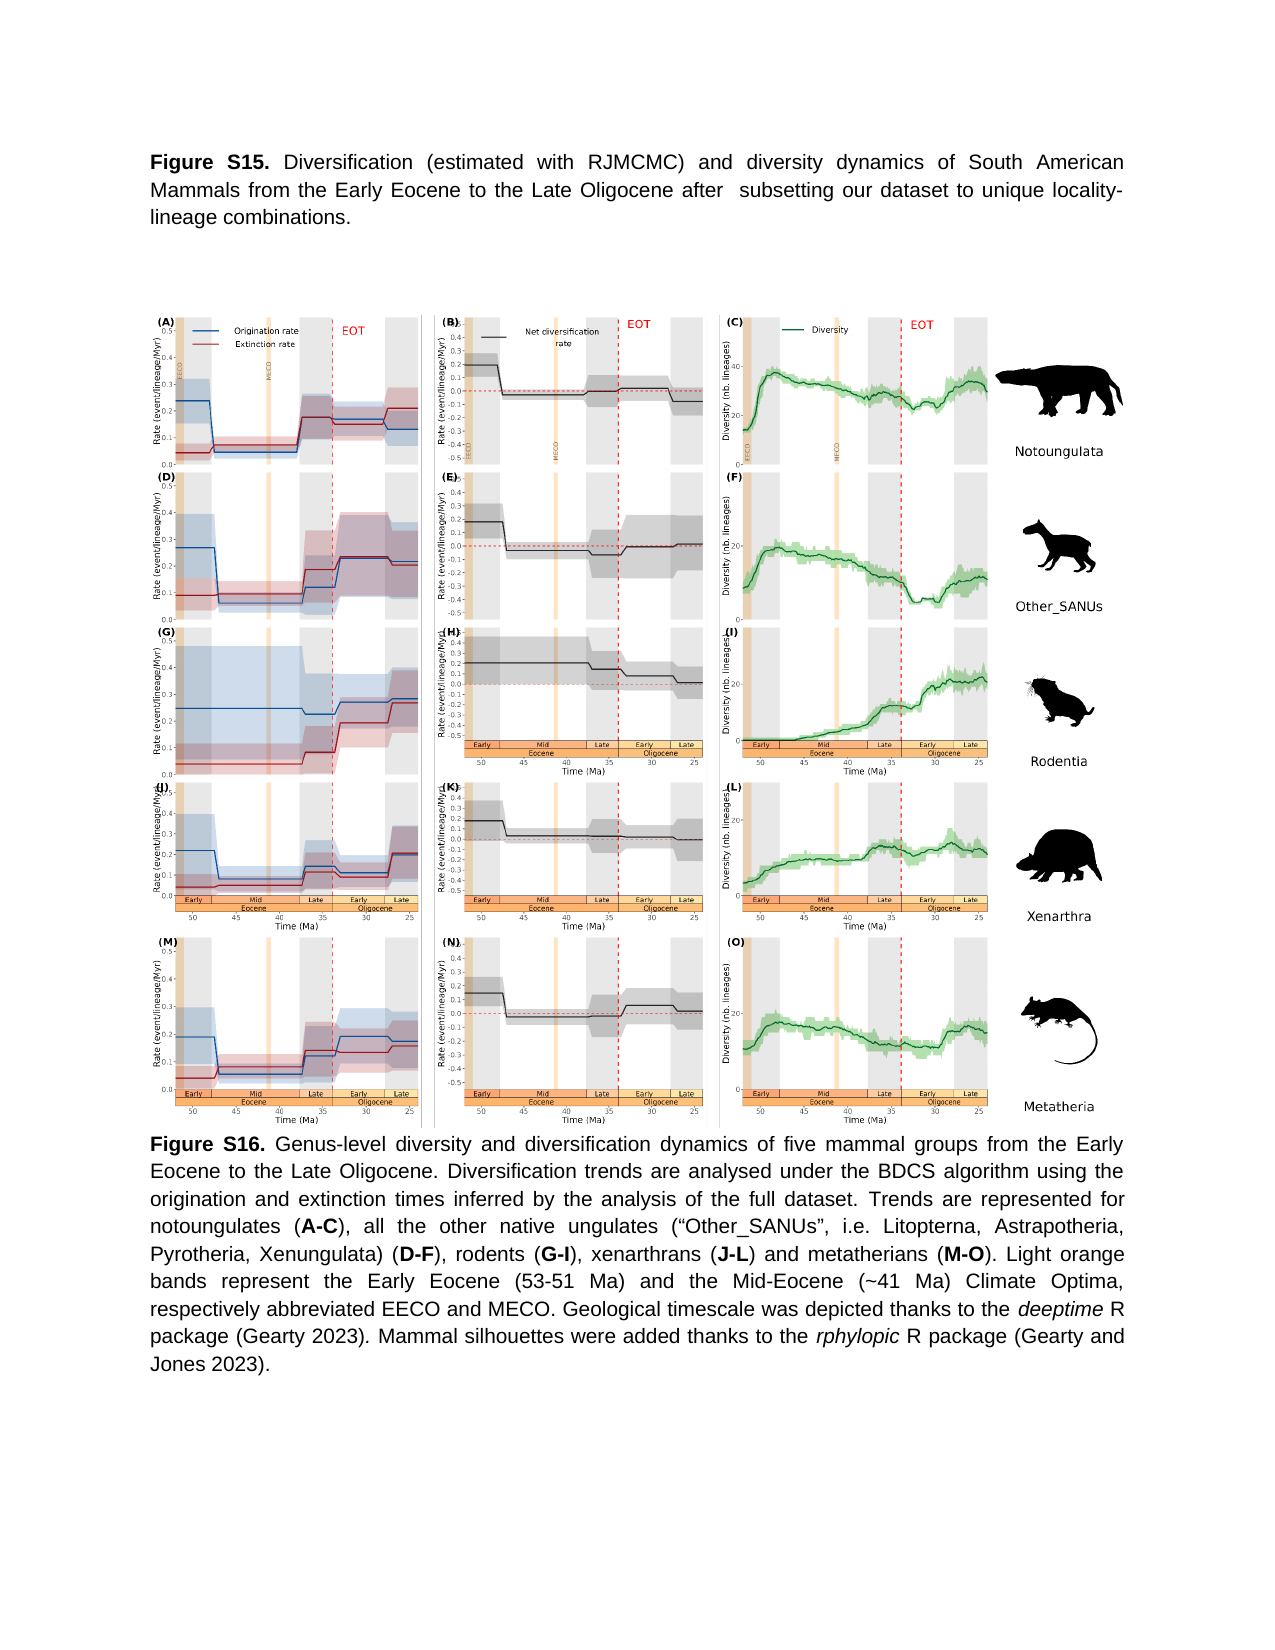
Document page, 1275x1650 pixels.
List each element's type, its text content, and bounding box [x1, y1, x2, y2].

text Figure S15. Diversification (estimated with RJMCMC) and diversity dynamics of South American Mammals from the Early Eocene to the Late Oligocene after subsetting our dataset to unique locality-lineage combinations. [150, 150, 1125, 229]
text Figure S16. Genus-level diversity and diversification dynamics of five mammal groups from the Early Eocene to the Late Oligocene. Diversification trends are analysed under the BDCS algorithm using the origination and extinction times inferred by the analysis of the full dataset. Trends are represented for notoungulates (A-C), all the other native ungulates (“Other_SANUs”, i.e. Litopterna, Astrapotheria, Pyrotheria, Xenungulata) (D-F), rodents (G-I), xenarthrans (J-L) and metatherians (M-O). Light orange bands represent the Early Eocene (53-51 Ma) and the Mid-Eocene (~41 Ma) Climate Optima, respectively abbreviated EECO and MECO. Geological timescale was depicted thanks to the deeptime R package (Gearty 2023). Mammal silhouettes were added thanks to the rphylopic R package (Gearty and Jones 2023). [150, 1131, 1125, 1375]
picture [150, 315, 1125, 1128]
